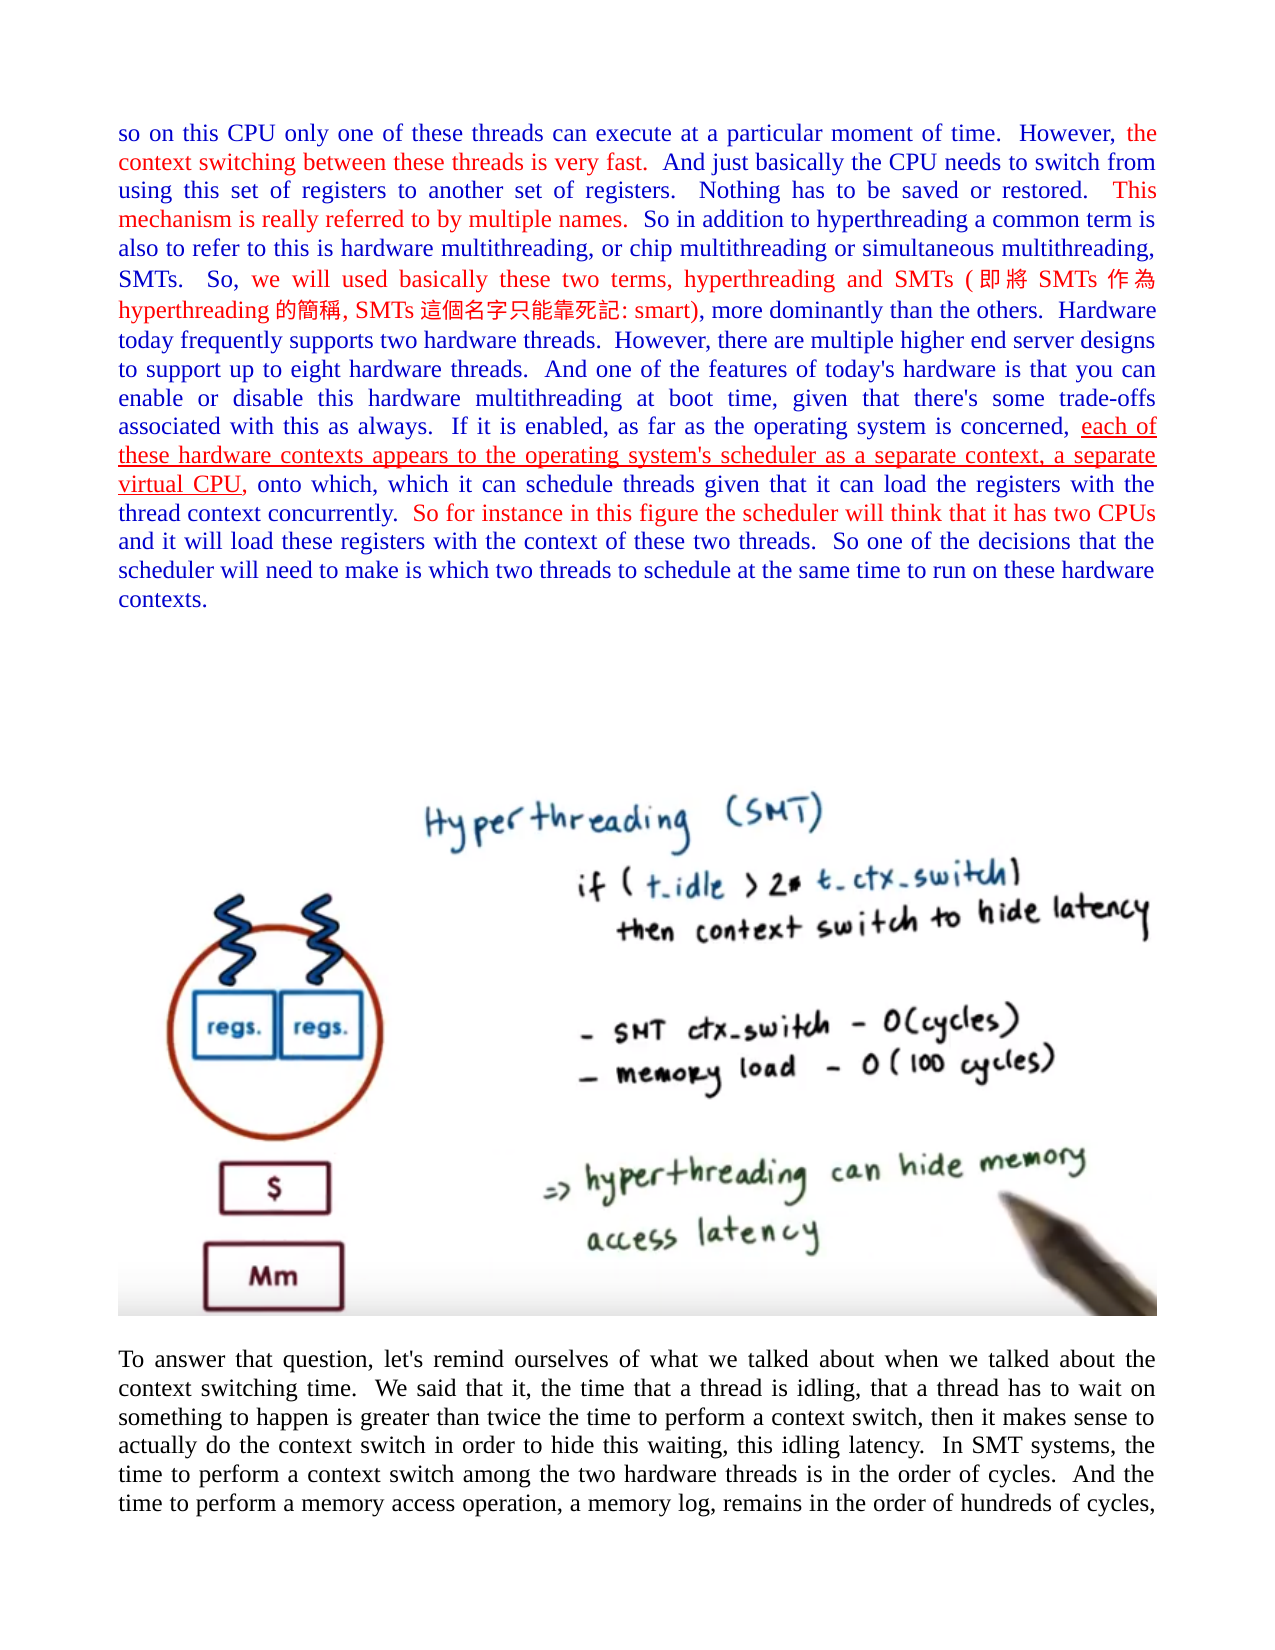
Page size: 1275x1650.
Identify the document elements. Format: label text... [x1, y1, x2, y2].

text virtual CPU, onto which, which it can schedule threads given that it can load the registers with the thread context concurrently. So for instance in this figure the scheduler will think that it has two CPUs and it will load these registers with the context of these two threads. So one of the decisions that the scheduler will need to make is which two threads to schedule at the same time to run on these hardware contexts. [118, 467, 1157, 613]
picture [118, 785, 1157, 1316]
text so on this CPU only one of these threads can execute at a particular moment of time. However, the context switching between these threads is very fast. And just basically the CPU needs to switch from using this set of registers to another set of registers. Nothing has to be saved or restored. This mechanism is really referred to by multiple names. So in addition to hyperthreading a common term is also to refer to this is hardware multithreading, or chip multithreading or simultaneous multithreading, SMTs. So, we will used basically these two terms, hyperthreading and SMTs (即將SMTs作為hyperthreading的簡稱, SMTs這個名字只能靠死記: smart), more dominantly than the others. Hardware today frequently supports two hardware threads. However, there are multiple higher end server designs to support up to eight hardware threads. And one of the features of today's hardware is that you can enable or disable this hardware multithreading at boot time, given that there's some trade-offs associated with this as always. If it is enabled, as far as the operating system is concerned, each of these hardware contexts appears to the operating system's scheduler as a separate context, a separate [118, 118, 1157, 465]
text To answer that question, let's remind ourselves of what we talked about when we talked about the context switching time. We said that it, the time that a thread is idling, that a thread has to wait on something to happen is greater than twice the time to perform a context switch, then it makes sense to actually do the context switch in order to hide this waiting, this idling latency. In SMT systems, the time to perform a context switch among the two hardware threads is in the order of cycles. And the time to perform a memory access operation, a memory log, remains in the order of hundreds of cycles, [118, 1344, 1157, 1517]
